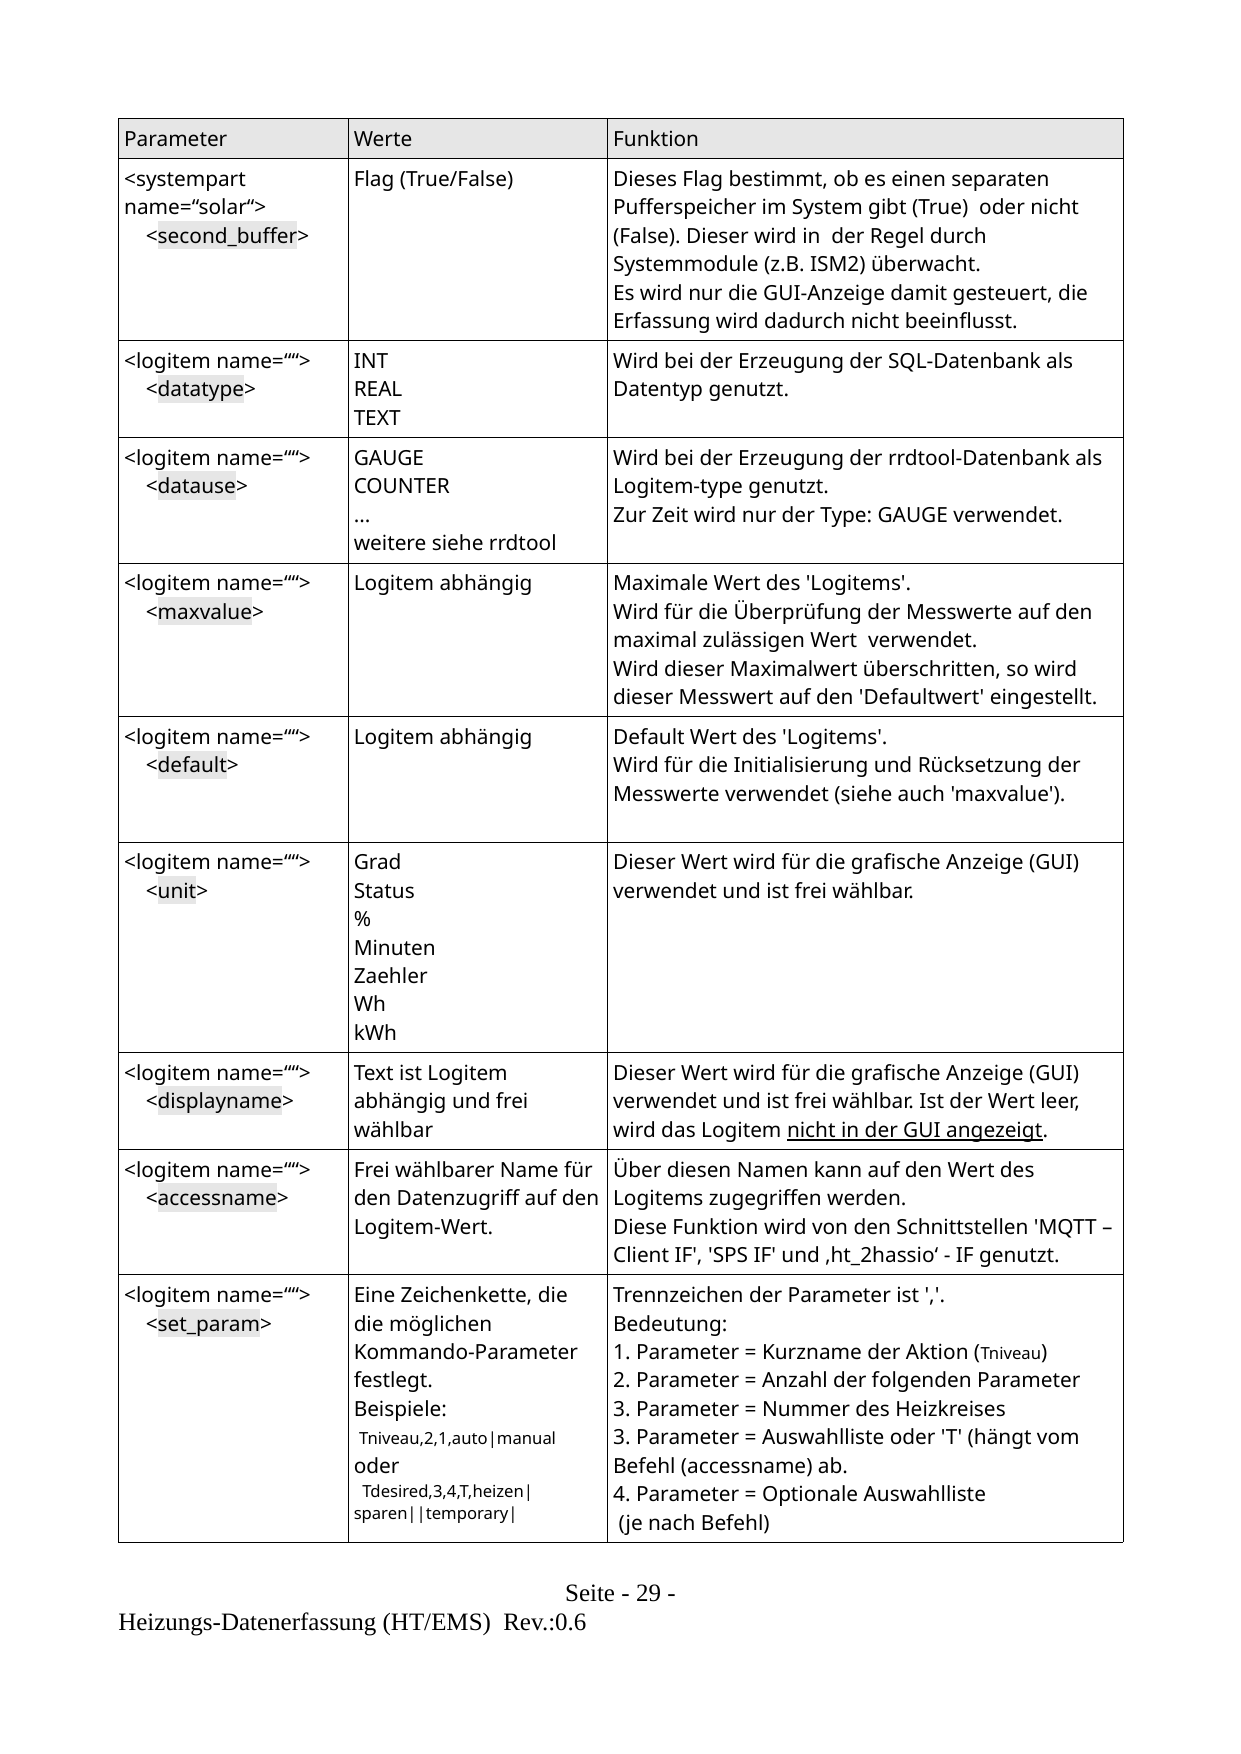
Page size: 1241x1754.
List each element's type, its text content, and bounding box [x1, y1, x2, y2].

table_cell Dieses Flag bestimmt, ob es einen separaten Pufferspeicher im System gibt (True) oder nicht (False). Dieser wird in der Regel durch Systemmodule (z.B. ISM2) überwacht. Es wird nur die GUI-Anzeige damit gesteuert, die Erfassung wird dadurch nicht beeinflusst. [608, 159, 1123, 340]
table_cell INT REAL TEXT [349, 341, 607, 437]
table_cell Über diesen Namen kann auf den Wert des Logitems zugegriffen werden. Diese Funktion wird von den Schnittstellen 'MQTT – Client IF', 'SPS IF' und ‚ht_2hassio‘ - IF genutzt. [608, 1150, 1123, 1274]
table_cell Logitem abhängig [349, 564, 607, 716]
table_cell Default Wert des 'Logitems'. Wird für die Initialisierung und Rücksetzung der Messwerte verwendet (siehe auch 'maxvalue'). [608, 717, 1123, 842]
table_cell <systempart name=“solar“> <second_buffer> [119, 159, 348, 340]
table_cell Dieser Wert wird für die grafische Anzeige (GUI) verwendet und ist frei wählbar. [608, 843, 1123, 1052]
table_cell Wird bei der Erzeugung der SQL-Datenbank als Datentyp genutzt. [608, 341, 1123, 437]
table_cell Maximale Wert des 'Logitems'. Wird für die Überprüfung der Messwerte auf den maximal zulässigen Wert verwendet. Wird dieser Maximalwert überschritten, so wird dieser Messwert auf den 'Defaultwert' eingestellt. [608, 564, 1123, 716]
table_header Funktion [608, 119, 1123, 158]
table_cell <logitem name=““> <accessname> [119, 1150, 348, 1274]
table_cell <logitem name=““> <datause> [119, 438, 348, 562]
table_cell Frei wählbarer Name für den Datenzugriff auf den Logitem-Wert. [349, 1150, 607, 1274]
table_cell Logitem abhängig [349, 717, 607, 842]
table_cell <logitem name=““> <displayname> [119, 1053, 348, 1149]
table_cell Eine Zeichenkette, die die möglichen Kommando-Parameter festlegt. Beispiele: Tniveau,2,1,auto|manual oder Tdesired,3,4,T,heizen|sparen||temporary| [349, 1275, 607, 1542]
table_cell <logitem name=““> <unit> [119, 843, 348, 1052]
table_cell <logitem name=““> <datatype> [119, 341, 348, 437]
table_cell Wird bei der Erzeugung der rrdtool-Datenbank als Logitem-type genutzt. Zur Zeit wird nur der Type: GAUGE verwendet. [608, 438, 1123, 562]
table_cell Grad Status % Minuten Zaehler Wh kWh [349, 843, 607, 1052]
table_cell <logitem name=““> <set_param> [119, 1275, 348, 1542]
table_cell Text ist Logitem abhängig und frei wählbar [349, 1053, 607, 1149]
table_cell Trennzeichen der Parameter ist ','. Bedeutung: 1. Parameter = Kurzname der Aktion (Tniveau) 2. Parameter = Anzahl der folgenden Parameter 3. Parameter = Nummer des Heizkreises 3. Parameter = Auswahlliste oder 'T' (hängt vom Befehl (accessname) ab. 4. Parameter = Optionale Auswahlliste (je nach Befehl) [608, 1275, 1123, 1542]
table_cell <logitem name=““> <maxvalue> [119, 564, 348, 716]
table_header Parameter [119, 119, 348, 158]
table_cell <logitem name=““> <default> [119, 717, 348, 842]
table_cell Flag (True/False) [349, 159, 607, 340]
table_header Werte [349, 119, 607, 158]
table_cell GAUGE COUNTER ... weitere siehe rrdtool [349, 438, 607, 562]
table_cell Dieser Wert wird für die grafische Anzeige (GUI) verwendet und ist frei wählbar. Ist der Wert leer, wird das Logitem nicht in der GUI angezeigt. [608, 1053, 1123, 1149]
